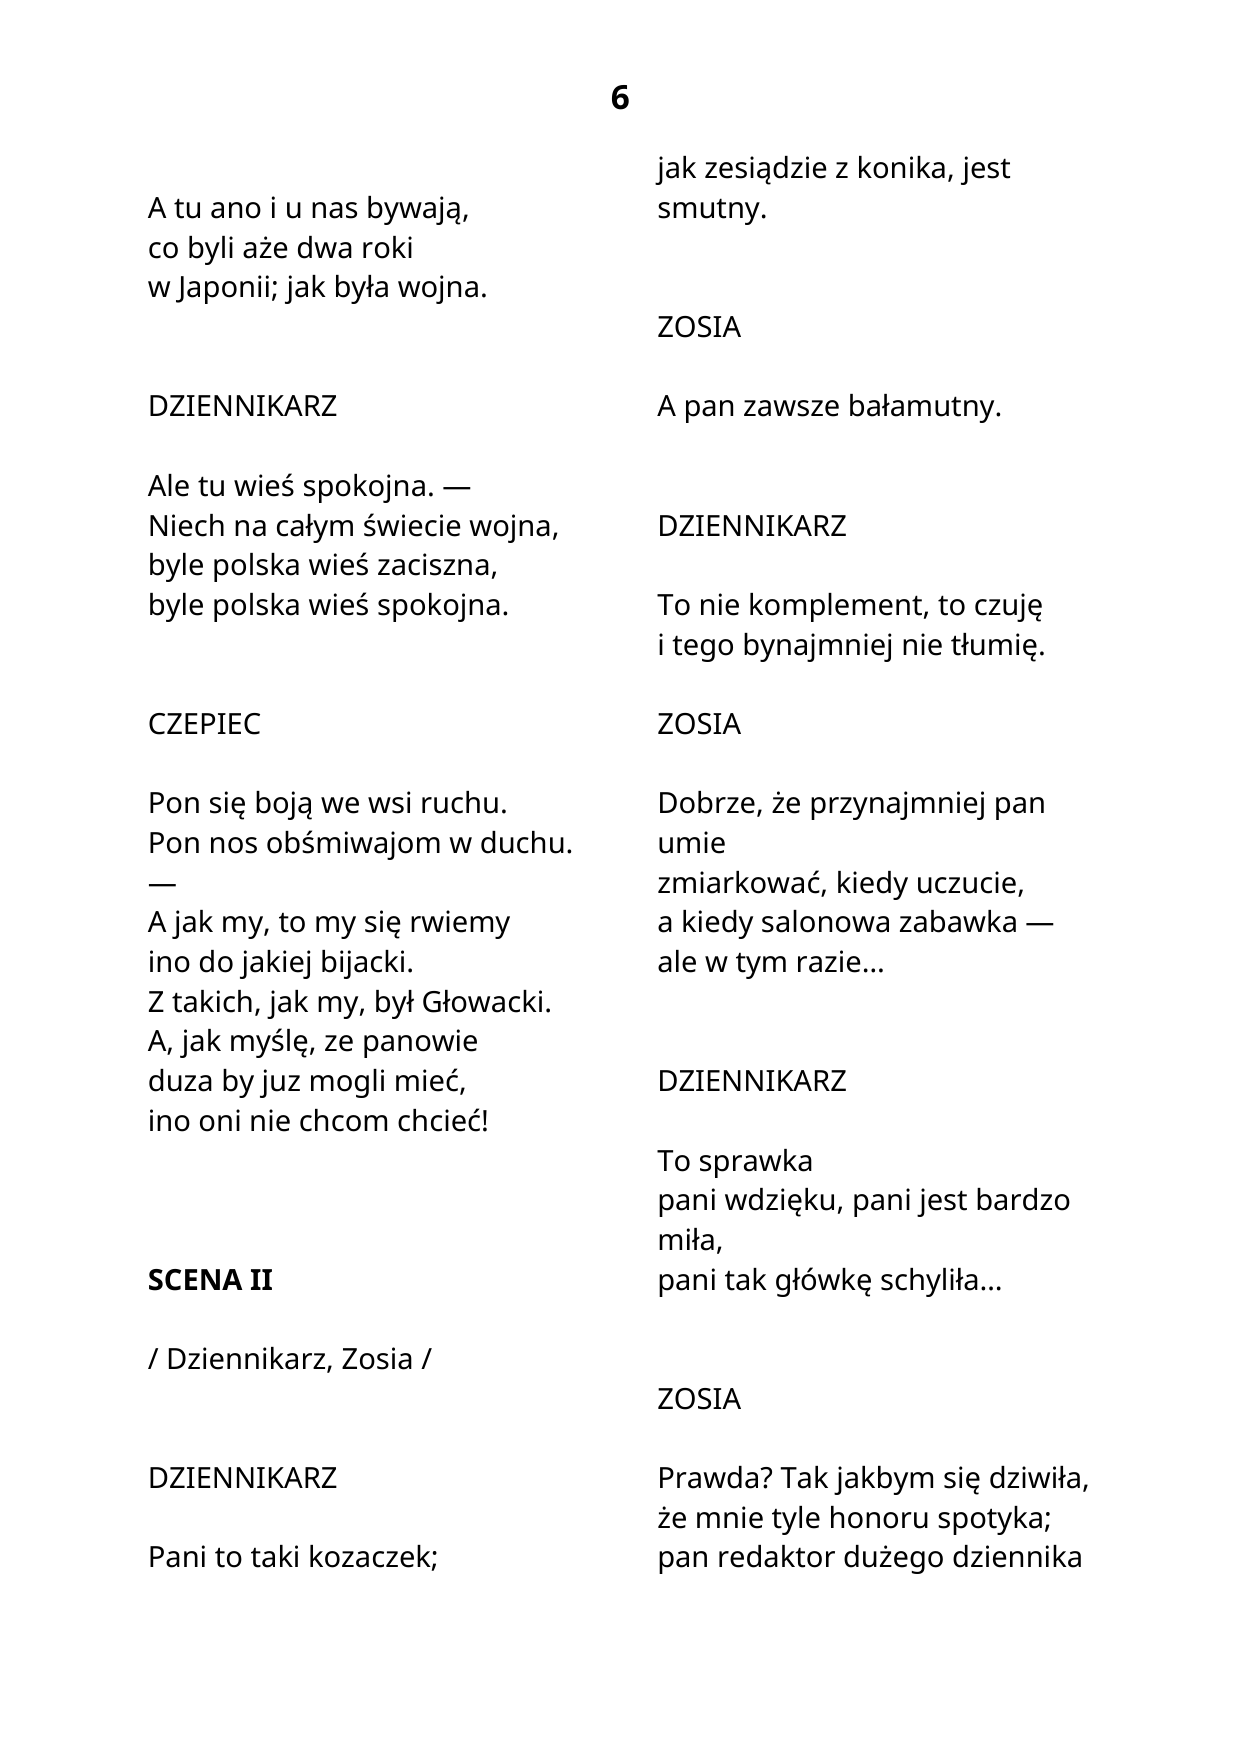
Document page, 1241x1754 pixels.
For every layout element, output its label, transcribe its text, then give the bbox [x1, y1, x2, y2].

text To nie komplement, to czuję [657, 584, 1093, 624]
text DZIENNIKARZ [148, 386, 583, 425]
text pani wdzięku, pani jest bardzo miła, [657, 1179, 1093, 1259]
text A pan zawsze bałamutny. [657, 386, 1093, 425]
text / Dziennikarz, Zosia / [148, 1338, 583, 1378]
text DZIENNIKARZ [657, 505, 1093, 544]
text Ale tu wieś spokojna. — [148, 465, 583, 505]
text Pani to taki kozaczek; [148, 1537, 583, 1576]
text DZIENNIKARZ [148, 1457, 583, 1497]
text Pon nos obśmiwajom w duchu. — [148, 822, 583, 902]
text ZOSIA [657, 306, 1093, 346]
text Niech na całym świecie wojna, [148, 505, 583, 544]
text A jak my, to my się rwiemy [148, 902, 583, 941]
text Dobrze, że przynajmniej pan umie [657, 783, 1093, 862]
text a kiedy salonowa zabawka — [657, 902, 1093, 941]
text Pon się boją we wsi ruchu. [148, 783, 583, 822]
text DZIENNIKARZ [657, 1060, 1093, 1100]
text To sprawka [657, 1140, 1093, 1179]
text A tu ano i u nas bywają, [148, 187, 583, 227]
text jak zesiądzie z konika, jest smutny. [657, 148, 1093, 227]
text co byli aże dwa roki [148, 227, 583, 267]
text Z takich, jak my, był Głowacki. [148, 981, 583, 1021]
text zmiarkować, kiedy uczucie, [657, 862, 1093, 902]
text pan redaktor dużego dziennika [657, 1537, 1093, 1576]
text w Japonii; jak była wojna. [148, 267, 583, 306]
text ino do jakiej bijacki. [148, 941, 583, 981]
text duza by juz mogli mieć, [148, 1060, 583, 1100]
text SCENA II [148, 1259, 583, 1298]
text byle polska wieś spokojna. [148, 584, 583, 624]
text CZEPIEC [148, 703, 583, 743]
text ZOSIA [657, 1378, 1093, 1418]
text ino oni nie chcom chcieć! [148, 1100, 583, 1140]
text Prawda? Tak jakbym się dziwiła, [657, 1457, 1093, 1497]
text A, jak myślę, ze panowie [148, 1021, 583, 1060]
text pani tak główkę schyliła… [657, 1259, 1093, 1298]
text że mnie tyle honoru spotyka; [657, 1497, 1093, 1537]
text byle polska wieś zaciszna, [148, 544, 583, 584]
text ale w tym razie… [657, 941, 1093, 981]
text ZOSIA [657, 703, 1093, 743]
text i tego bynajmniej nie tłumię. [657, 624, 1093, 663]
